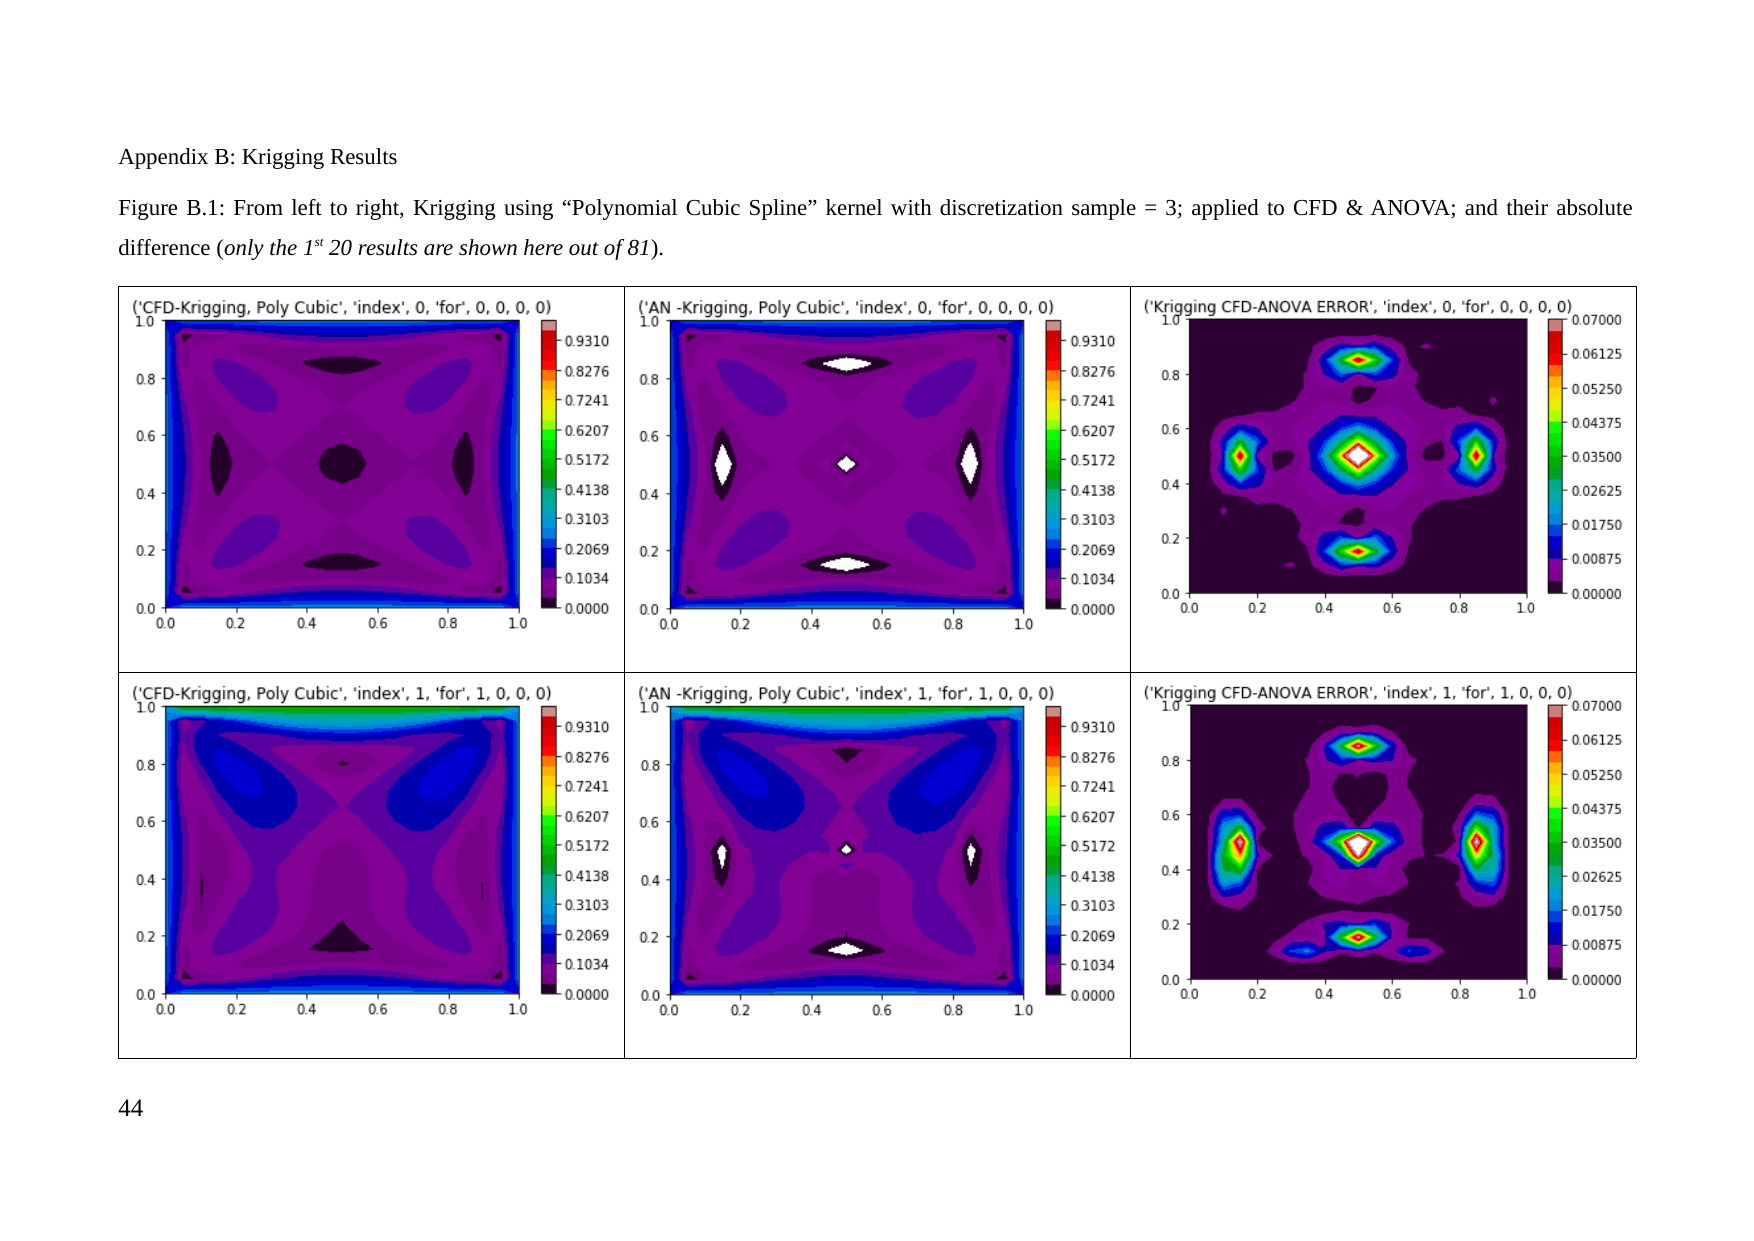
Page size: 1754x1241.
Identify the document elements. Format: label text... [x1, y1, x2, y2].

picture [629, 677, 1125, 1026]
picture [1135, 677, 1631, 1009]
picture [629, 291, 1125, 640]
table_header [625, 287, 1130, 672]
picture [1135, 291, 1631, 623]
subtitle Figure B.1: From left to right, Krigging using “Polynomial Cubic Spline” kernel with discretization sample = 3; applied to CFD & ANOVA; and their absolute difference (only the 1st 20 results are shown here out of 81). [118, 194, 1636, 260]
picture [123, 291, 619, 639]
table_cell [625, 673, 1130, 1058]
table_cell [1131, 673, 1636, 1058]
subtitle Appendix B: Krigging Results [118, 143, 1636, 169]
picture [123, 677, 619, 1025]
table_header [119, 287, 624, 672]
table_cell [119, 673, 624, 1058]
table_header [1131, 287, 1636, 672]
